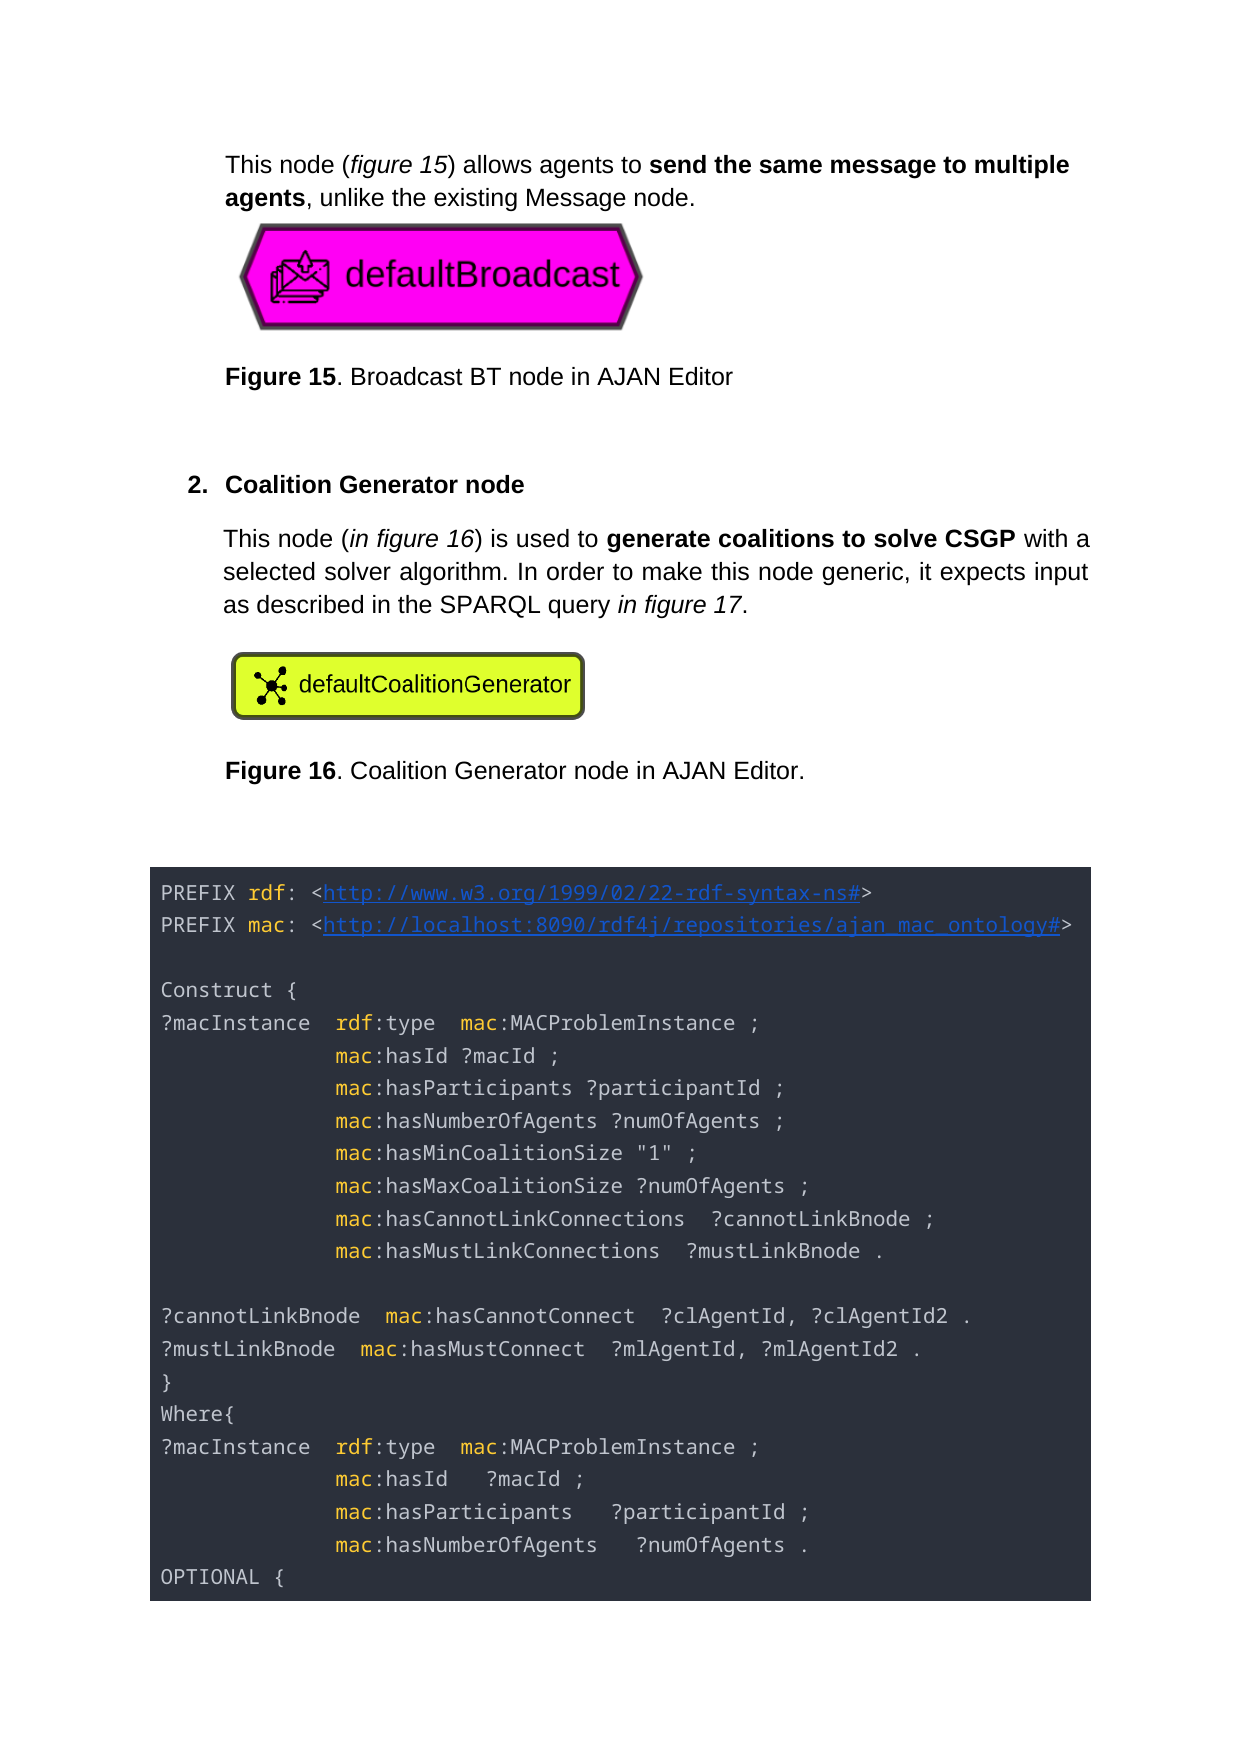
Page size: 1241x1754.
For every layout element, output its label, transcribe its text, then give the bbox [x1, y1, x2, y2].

table_header PREFIX rdf: <http://www.w3.org/1999/02/22-rdf-syntax-ns#> PREFIX mac: <http://localhost:8090/rdf4j/repositories/ajan_mac_ontology#> Construct { ?macInstance rdf:type mac:MACProblemInstance ; mac:hasId ?macId ; mac:hasParticipants ?participantId ; mac:hasNumberOfAgents ?numOfAgents ; mac:hasMinCoalitionSize "1" ; mac:hasMaxCoalitionSize ?numOfAgents ; mac:hasCannotLinkConnections ?cannotLinkBnode ; mac:hasMustLinkConnections ?mustLinkBnode . ?cannotLinkBnode mac:hasCannotConnect ?clAgentId, ?clAgentId2 . ?mustLinkBnode mac:hasMustConnect ?mlAgentId, ?mlAgentId2 . } Where{ ?macInstance rdf:type mac:MACProblemInstance ; mac:hasId ?macId ; mac:hasParticipants ?participantId ; mac:hasNumberOfAgents ?numOfAgents . OPTIONAL { [150, 867, 1091, 1601]
text This node (in figure 16) is used to generate coalitions to solve CSGP with a selected solver algorithm. In order to make this node generic, it expects input as described in the SPARQL query in figure 17. [223, 524, 1090, 619]
text Figure 16. Coalition Generator node in AJAN Editor. [225, 756, 1090, 784]
text Figure 15. Broadcast BT node in AJAN Editor [225, 362, 1090, 390]
list Coalition Generator node [187, 470, 1090, 499]
text This node (figure 15) allows agents to send the same message to multiple agents, unlike the existing Message node. [225, 150, 1090, 337]
picture [225, 648, 588, 725]
picture [225, 215, 653, 337]
